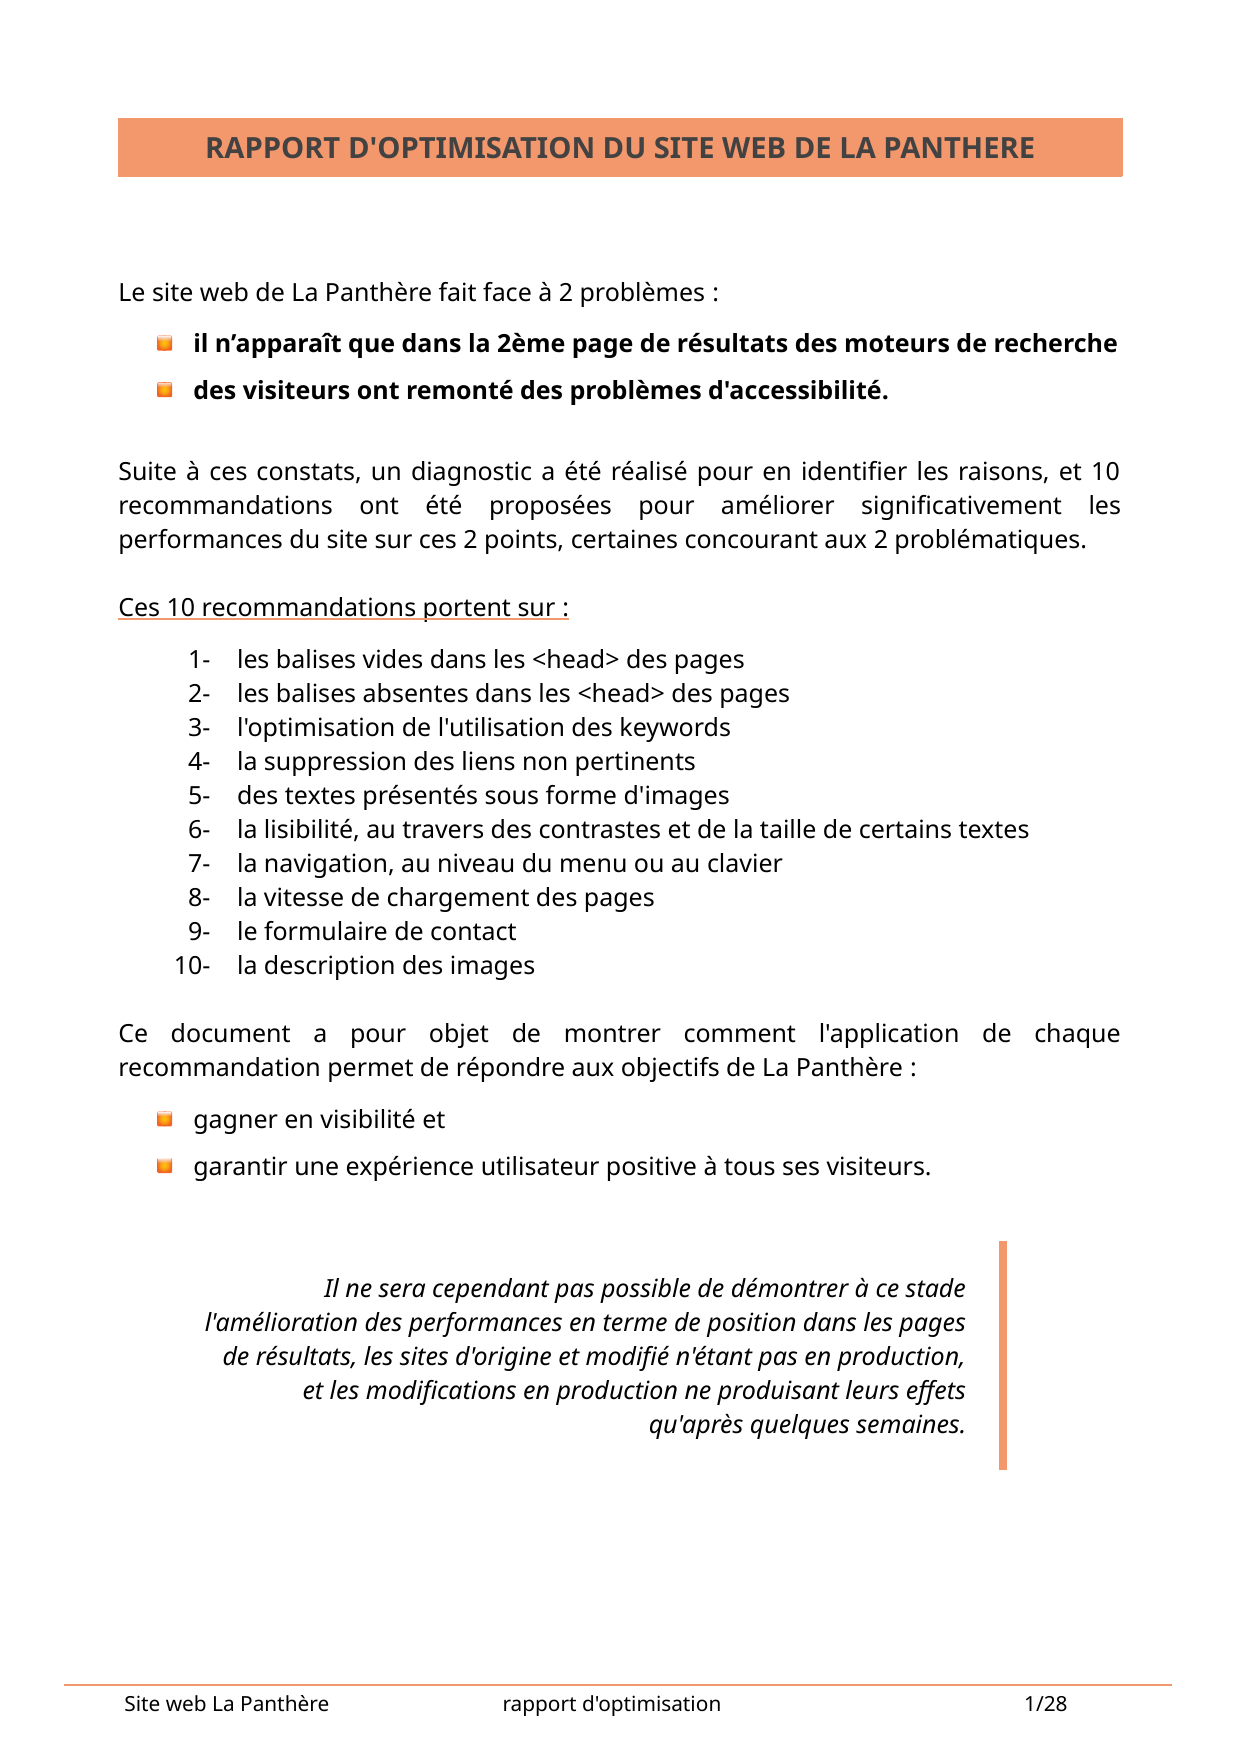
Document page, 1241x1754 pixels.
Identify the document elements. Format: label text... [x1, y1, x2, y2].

text Ce document a pour objet de montrer comment l'application de chaque recommandation permet de répondre aux objectifs de La Panthère : [118, 1016, 1122, 1084]
text 6- la lisibilité, au travers des contrastes et de la taille de certains textes [118, 812, 1122, 846]
text RAPPORT D'OPTIMISATION DU SITE WEB DE LA PANTHERE [119, 119, 1122, 176]
list des visiteurs ont remonté des problèmes d'accessibilité. [156, 373, 1122, 407]
text Il ne sera cependant pas possible de démontrer à ce stade l'amélioration des performances en terme de position dans les pages de résultats, les sites d'origine et modifié n'étant pas en production, et les modifications en production ne produisant leurs effets qu'après quelques semaines. [174, 1241, 999, 1470]
text 10- la description des images [118, 948, 1122, 982]
text 5- des textes présentés sous forme d'images [118, 778, 1122, 812]
text 8- la vitesse de chargement des pages [118, 880, 1122, 914]
text 9- le formulaire de contact [118, 914, 1122, 948]
text 3- l'optimisation de l'utilisation des keywords [118, 709, 1122, 743]
text 4- la suppression des liens non pertinents [118, 743, 1122, 778]
list gagner en visibilité et [156, 1102, 1122, 1136]
text Ces 10 recommandations portent sur : [118, 589, 1122, 624]
list garantir une expérience utilisateur positive à tous ses visiteurs. [156, 1148, 1122, 1182]
text 7- la navigation, au niveau du menu ou au clavier [118, 846, 1122, 880]
text 1- les balises vides dans les <head> des pages [118, 641, 1122, 675]
text Le site web de La Panthère fait face à 2 problèmes : [118, 274, 1122, 308]
list il n’apparaît que dans la 2ème page de résultats des moteurs de recherche [156, 326, 1122, 360]
text Suite à ces constats, un diagnostic a été réalisé pour en identifier les raisons, et 10 recommandations ont été proposées pour améliorer significativement les performances du site sur ces 2 points, certaines concourant aux 2 problématiques. [118, 453, 1122, 556]
text 2- les balises absentes dans les <head> des pages [118, 675, 1122, 709]
